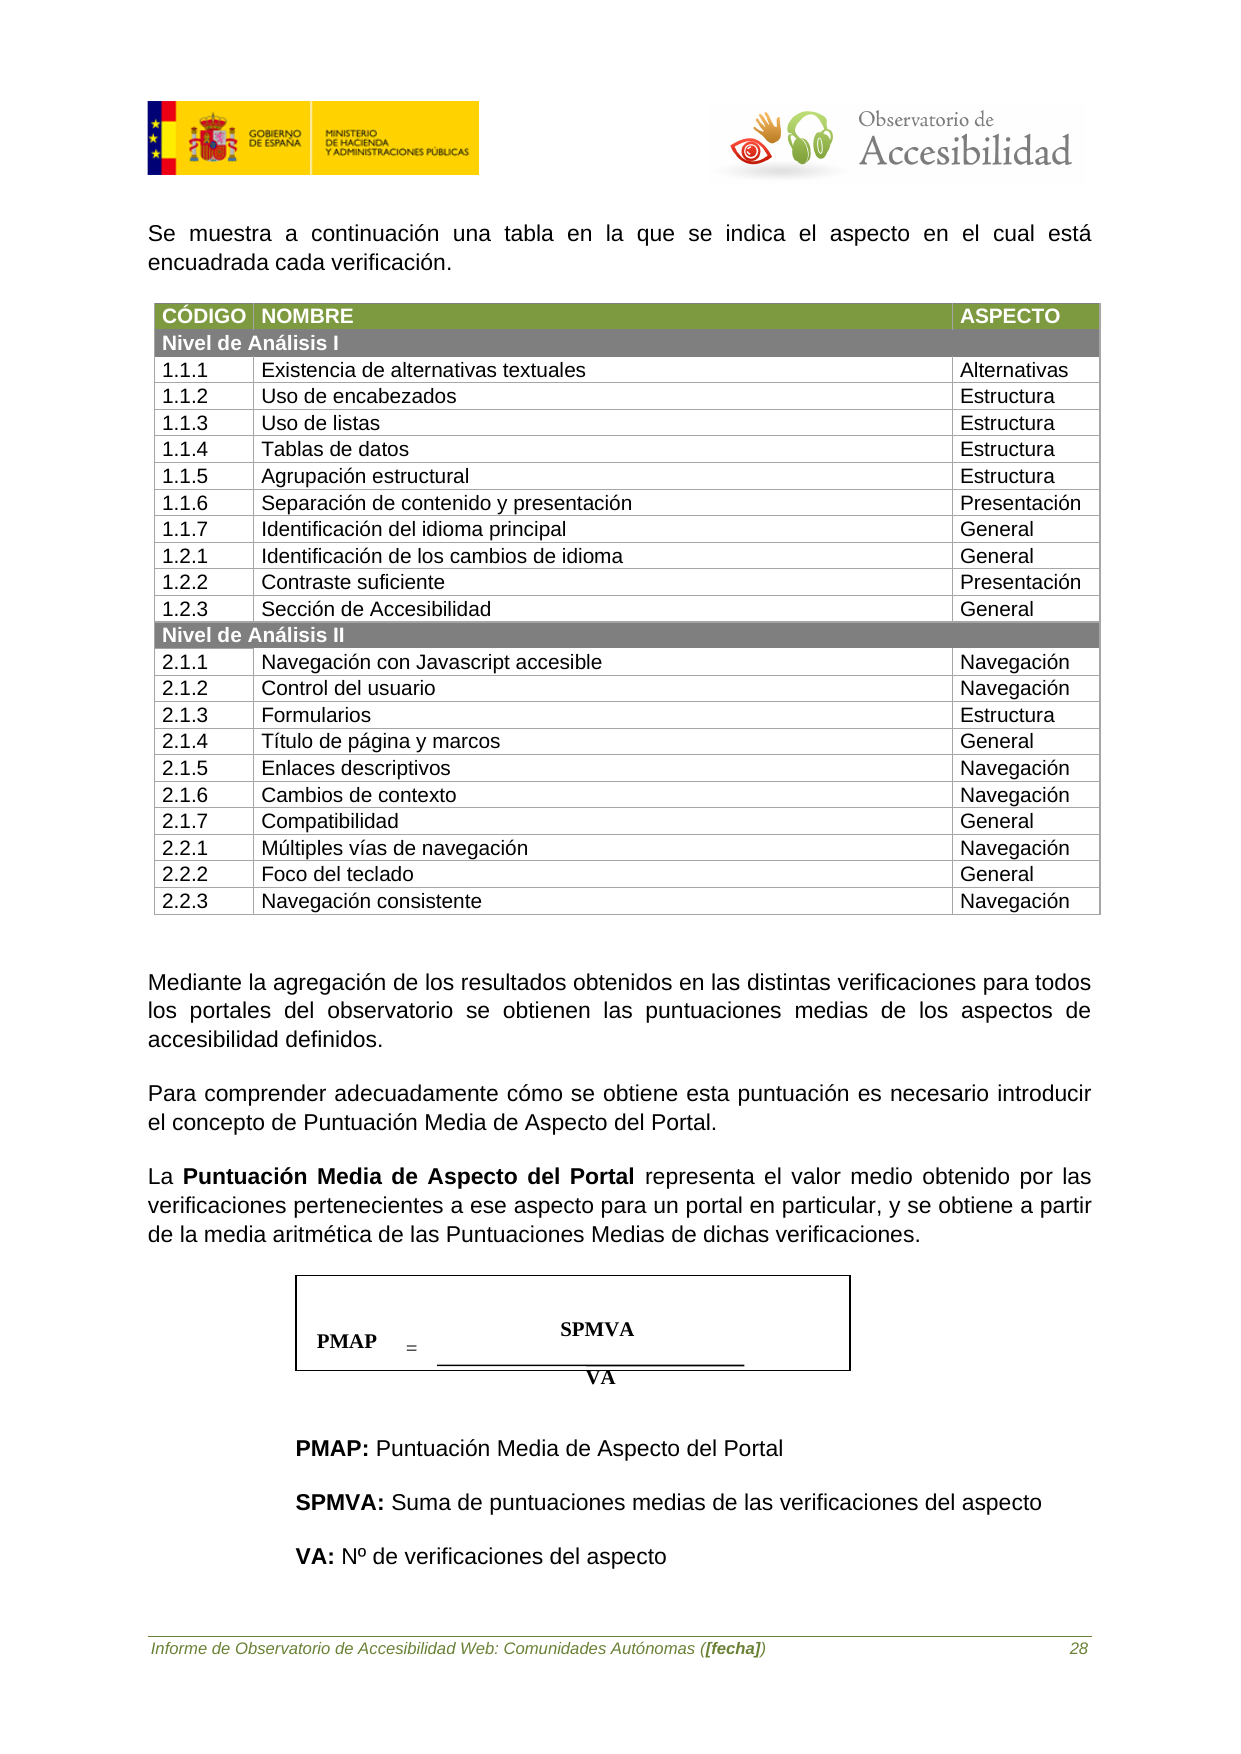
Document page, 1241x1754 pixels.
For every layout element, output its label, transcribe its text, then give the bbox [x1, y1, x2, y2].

table_cell 2.1.3 [155, 702, 253, 728]
table_header ASPECTO [953, 304, 1099, 329]
table_cell Alternativas [953, 357, 1099, 382]
text Se muestra a continuación una tabla en la que se indica el aspecto en el cual está encuadrada cada verificación. [148, 220, 1092, 275]
table_cell Estructura [953, 463, 1099, 488]
table_cell Presentación [953, 490, 1099, 515]
table_cell Uso de listas [254, 410, 952, 435]
table_cell 2.2.1 [155, 835, 253, 860]
table_cell Navegación [953, 676, 1099, 701]
table_cell Estructura [953, 436, 1099, 462]
table_cell 1.1.7 [155, 516, 253, 542]
table_cell 2.2.2 [155, 861, 253, 887]
table_cell 2.1.1 [155, 649, 253, 674]
table_cell Agrupación estructural [254, 463, 952, 488]
table_cell Compatibilidad [254, 808, 952, 834]
table_cell 1.2.3 [155, 596, 253, 621]
table_cell General [953, 729, 1099, 754]
table_cell Presentación [953, 569, 1099, 595]
table_cell Navegación con Javascript accesible [254, 648, 952, 674]
table_cell Nivel de Análisis I [155, 330, 1099, 356]
table_cell 2.1.4 [155, 729, 253, 754]
table_cell 1.1.4 [155, 436, 253, 462]
table_cell Uso de encabezados [254, 383, 952, 409]
table_cell Cambios de contexto [254, 782, 952, 807]
text VA: Nº de verificaciones del aspecto [295, 1543, 1092, 1569]
table_cell Existencia de alternativas textuales [254, 357, 952, 382]
table_cell Estructura [953, 702, 1099, 728]
table_cell Nivel de Análisis II [155, 623, 1099, 648]
table_cell 2.1.6 [155, 782, 253, 807]
table_cell Estructura [953, 383, 1099, 409]
table_cell 1.1.6 [155, 490, 253, 515]
table_cell 2.1.2 [155, 676, 253, 701]
table_cell General [953, 861, 1099, 887]
table_cell Contraste suficiente [254, 569, 952, 595]
text PMAP: Puntuación Media de Aspecto del Portal [295, 1435, 1092, 1462]
table_cell Navegación [953, 888, 1099, 913]
text Para comprender adecuadamente cómo se obtiene esta puntuación es necesario introducir el concepto de Puntuación Media de Aspecto del Portal. [148, 1080, 1092, 1136]
table_cell Estructura [953, 410, 1099, 435]
table_cell Navegación [953, 648, 1099, 674]
table_cell 1.2.2 [155, 569, 253, 595]
table_cell Identificación de los cambios de idioma [254, 543, 952, 568]
table_cell 1.2.1 [155, 543, 253, 568]
table_cell 1.1.1 [155, 357, 253, 382]
table_cell Navegación [953, 835, 1099, 860]
table_cell Formularios [254, 702, 952, 728]
table_cell Identificación del idioma principal [254, 516, 952, 542]
table_cell 1.1.5 [155, 463, 253, 488]
table_cell Tablas de datos [254, 436, 952, 462]
table_cell Foco del teclado [254, 861, 952, 887]
table_cell Múltiples vías de navegación [254, 835, 952, 860]
table_cell General [953, 596, 1099, 621]
table_cell Enlaces descriptivos [254, 755, 952, 781]
text La Puntuación Media de Aspecto del Portal representa el valor medio obtenido por las verificaciones pertenecientes a ese aspecto para un portal en particular, y se obtiene a partir de la media aritmética de las Puntuaciones Medias de dichas verificaciones. [148, 1163, 1092, 1248]
table_cell Navegación [953, 782, 1099, 807]
picture [147, 101, 479, 175]
table_cell 1.1.2 [155, 383, 253, 409]
table_cell Navegación consistente [254, 888, 952, 913]
table_cell 2.1.7 [155, 808, 253, 834]
table_cell General [953, 808, 1099, 834]
table_cell Sección de Accesibilidad [254, 596, 952, 621]
table_cell Título de página y marcos [254, 729, 952, 754]
table_cell 2.1.5 [155, 755, 253, 781]
table_header NOMBRE [254, 304, 952, 329]
table_cell General [953, 543, 1099, 568]
table_cell 2.2.3 [155, 888, 253, 913]
text SPMVA: Suma de puntuaciones medias de las verificaciones del aspecto [295, 1489, 1092, 1516]
table_cell Control del usuario [254, 676, 952, 701]
text Mediante la agregación de los resultados obtenidos en las distintas verificaciones para todos los portales del observatorio se obtienen las puntuaciones medias de los aspectos de accesibilidad definidos. [148, 968, 1092, 1053]
table_cell General [953, 516, 1099, 542]
table_cell Navegación [953, 755, 1099, 781]
table_header CÓDIGO [155, 304, 253, 329]
picture [710, 102, 1086, 185]
table_cell Separación de contenido y presentación [254, 490, 952, 515]
table_cell 1.1.3 [155, 410, 253, 435]
